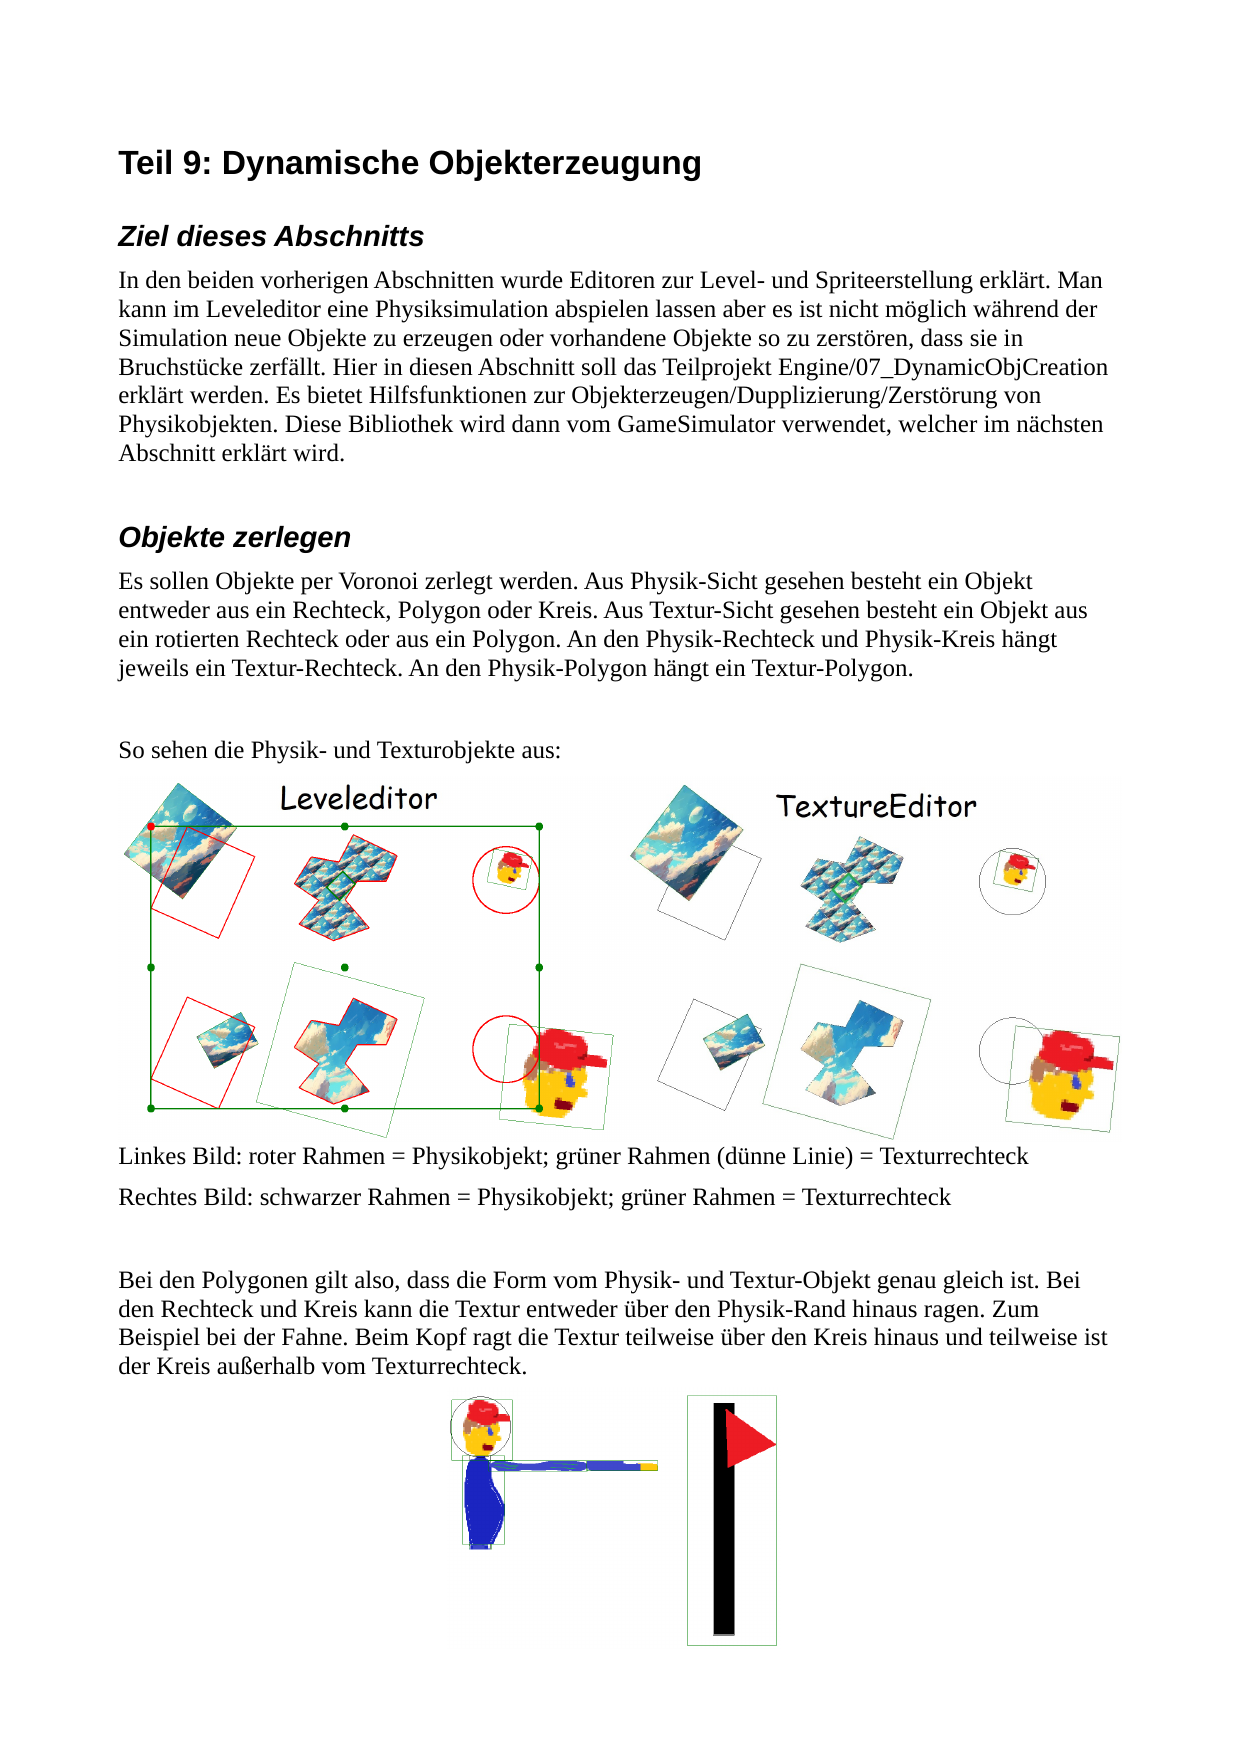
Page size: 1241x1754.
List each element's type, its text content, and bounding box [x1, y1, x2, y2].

subtitle Ziel dieses Abschnitts [118, 219, 1122, 253]
text Es sollen Objekte per Voronoi zerlegt werden. Aus Physik-Sicht gesehen besteht ein Objekt entweder aus ein Rechteck, Polygon oder Kreis. Aus Textur-Sicht gesehen besteht ein Objekt aus ein rotierten Rechteck oder aus ein Polygon. An den Physik-Rechteck und Physik-Kreis hängt jeweils ein Textur-Rechteck. An den Physik-Polygon hängt ein Textur-Polygon. [118, 566, 1122, 681]
picture [118, 776, 1123, 1142]
subtitle Objekte zerlegen [118, 520, 1122, 554]
text Linkes Bild: roter Rahmen = Physikobjekt; grüner Rahmen (dünne Linie) = Texturrechteck [118, 1142, 1122, 1170]
picture [446, 1387, 782, 1649]
text So sehen die Physik- und Texturobjekte aus: [118, 735, 1122, 764]
subtitle Teil 9: Dynamische Objekterzeugung [118, 143, 1122, 182]
text In den beiden vorherigen Abschnitten wurde Editoren zur Level- und Spriteerstellung erklärt. Man kann im Leveleditor eine Physiksimulation abspielen lassen aber es ist nicht möglich während der Simulation neue Objekte zu erzeugen oder vorhandene Objekte so zu zerstören, dass sie in Bruchstücke zerfällt. Hier in diesen Abschnitt soll das Teilprojekt Engine/07_DynamicObjCreation erklärt werden. Es bietet Hilfsfunktionen zur Objekterzeugen/Dupplizierung/Zerstörung von Physikobjekten. Diese Bibliothek wird dann vom GameSimulator verwendet, welcher im nächsten Abschnitt erklärt wird. [118, 265, 1122, 467]
text Rechtes Bild: schwarzer Rahmen = Physikobjekt; grüner Rahmen = Texturrechteck [118, 1182, 1122, 1211]
text Bei den Polygonen gilt also, dass die Form vom Physik- und Textur-Objekt genau gleich ist. Bei den Rechteck und Kreis kann die Textur entweder über den Physik-Rand hinaus ragen. Zum Beispiel bei der Fahne. Beim Kopf ragt die Textur teilweise über den Kreis hinaus und teilweise ist der Kreis außerhalb vom Texturrechteck. [118, 1265, 1122, 1380]
